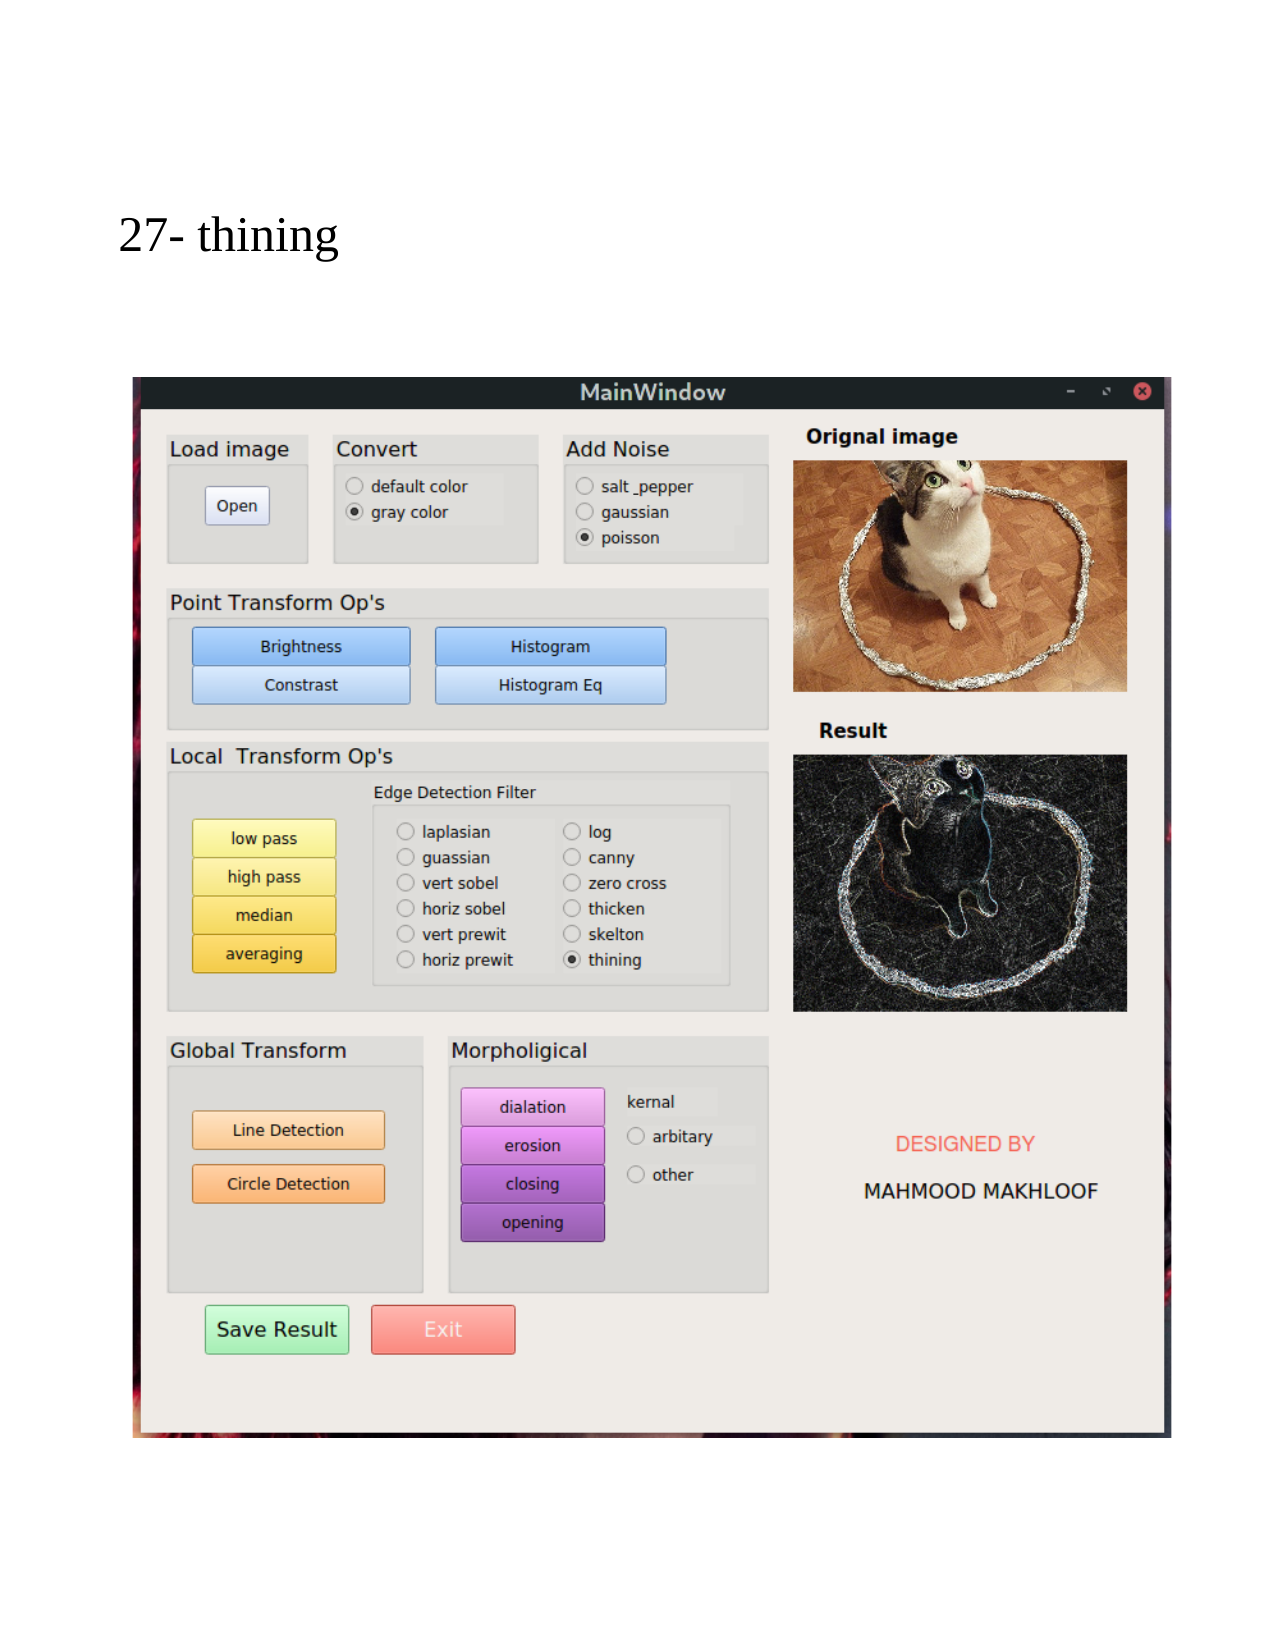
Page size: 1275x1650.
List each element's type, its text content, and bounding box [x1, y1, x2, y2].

picture [132, 377, 1172, 1438]
text 27- thining [118, 204, 1157, 262]
